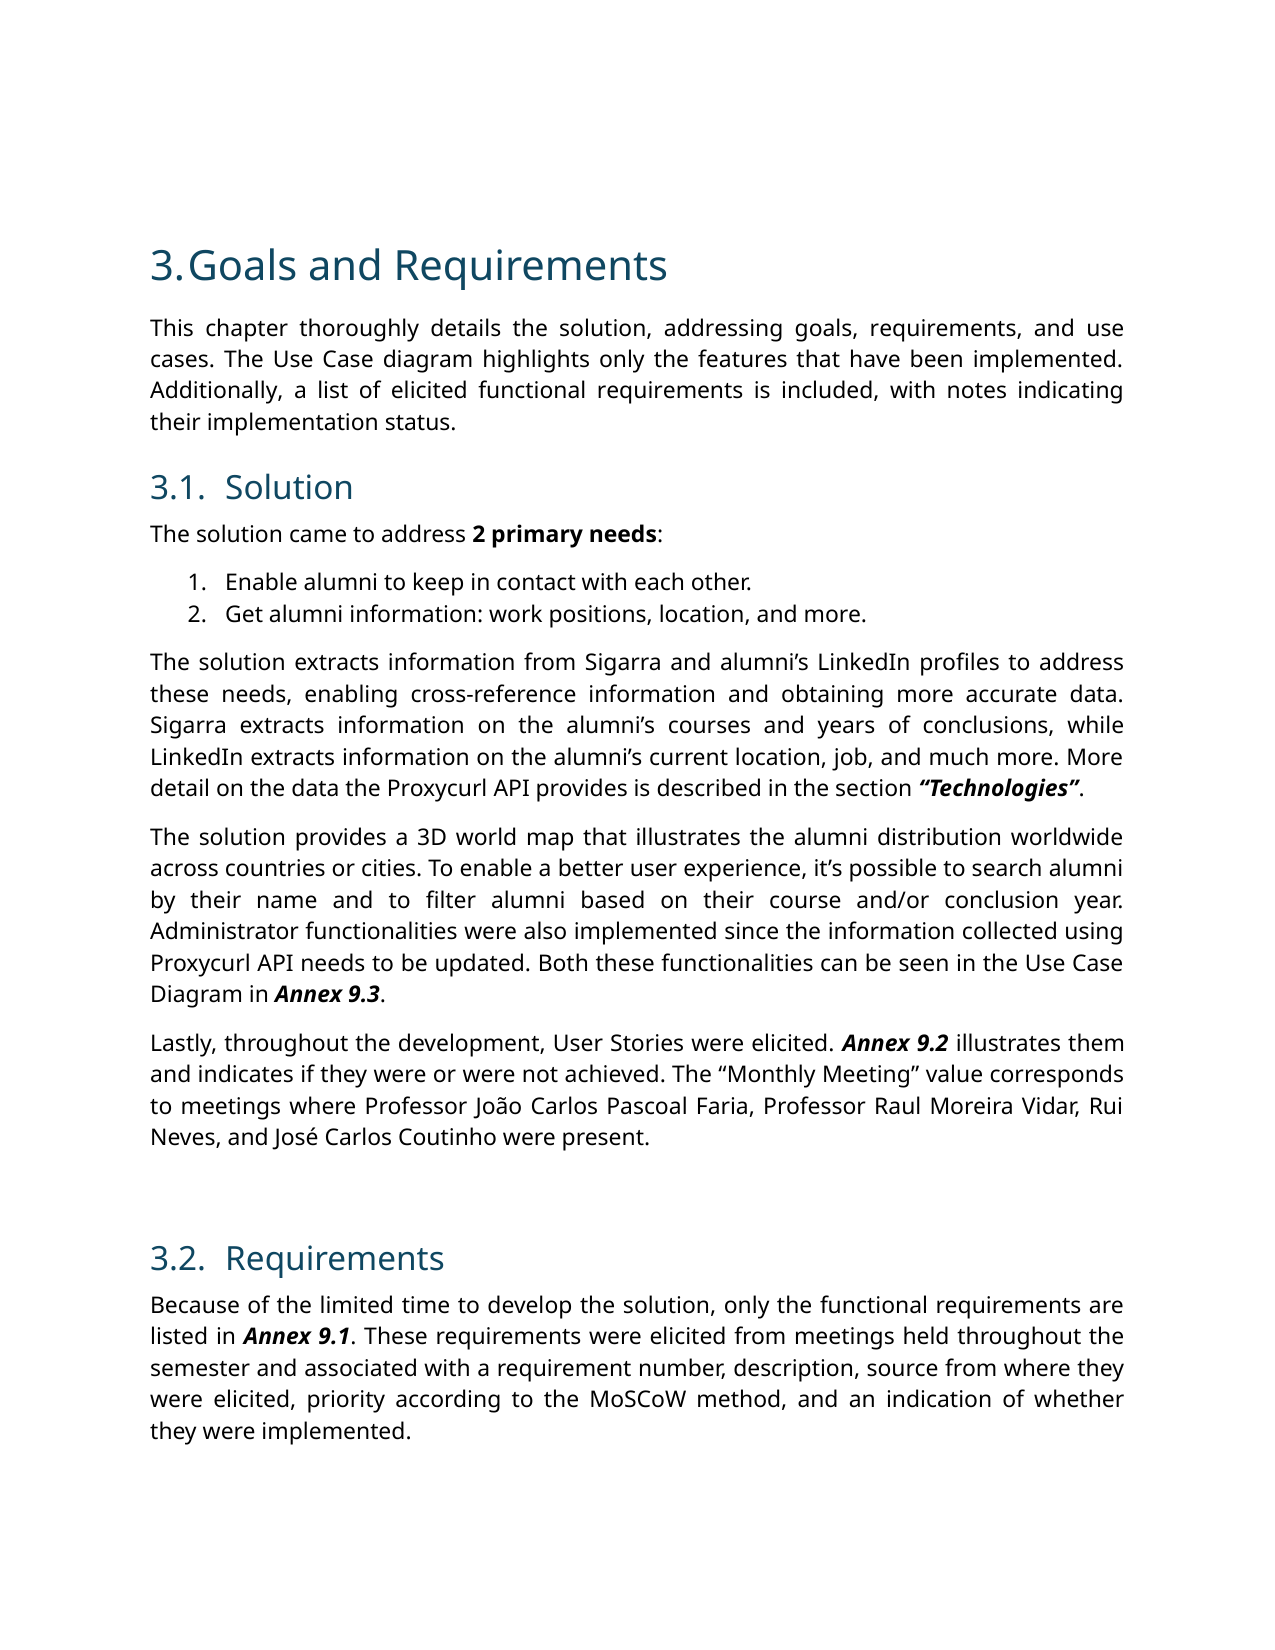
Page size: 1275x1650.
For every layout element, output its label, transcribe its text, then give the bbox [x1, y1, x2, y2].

list Enable alumni to keep in contact with each other. [187, 566, 1125, 597]
list Get alumni information: work positions, location, and more. [187, 598, 1125, 629]
subtitle Requirements [150, 1234, 1125, 1280]
subtitle Solution [150, 464, 1125, 509]
text Because of the limited time to develop the solution, only the functional requirements are listed in Annex 9.1. These requirements were elicited from meetings held throughout the semester and associated with a requirement number, description, source from where they were elicited, priority according to the MoSCoW method, and an indication of whether they were implemented. [150, 1288, 1125, 1446]
text The solution extracts information from Sigarra and alumni’s LinkedIn profiles to address these needs, enabling cross-reference information and obtaining more accurate data. Sigarra extracts information on the alumni’s courses and years of conclusions, while LinkedIn extracts information on the alumni’s current location, job, and much more. More detail on the data the Proxycurl API provides is described in the section “Technologies”. [150, 646, 1125, 803]
text The solution came to address 2 primary needs: [150, 518, 1125, 549]
text The solution provides a 3D world map that illustrates the alumni distribution worldwide across countries or cities. To enable a better user experience, it’s possible to search alumni by their name and to filter alumni based on their course and/or conclusion year. Administrator functionalities were also implemented since the information collected using Proxycurl API needs to be updated. Both these functionalities can be seen in the Use Case Diagram in Annex 9.3. [150, 821, 1125, 1009]
text Lastly, throughout the development, User Stories were elicited. Annex 9.2 illustrates them and indicates if they were or were not achieved. The “Monthly Meeting” value corresponds to meetings where Professor João Carlos Pascoal Faria, Professor Raul Moreira Vidar, Rui Neves, and José Carlos Coutinho were present. [150, 1027, 1125, 1152]
subtitle Goals and Requirements [150, 236, 1125, 292]
text This chapter thoroughly details the solution, addressing goals, requirements, and use cases. The Use Case diagram highlights only the features that have been implemented. Additionally, a list of elicited functional requirements is included, with notes indicating their implementation status. [150, 312, 1125, 437]
